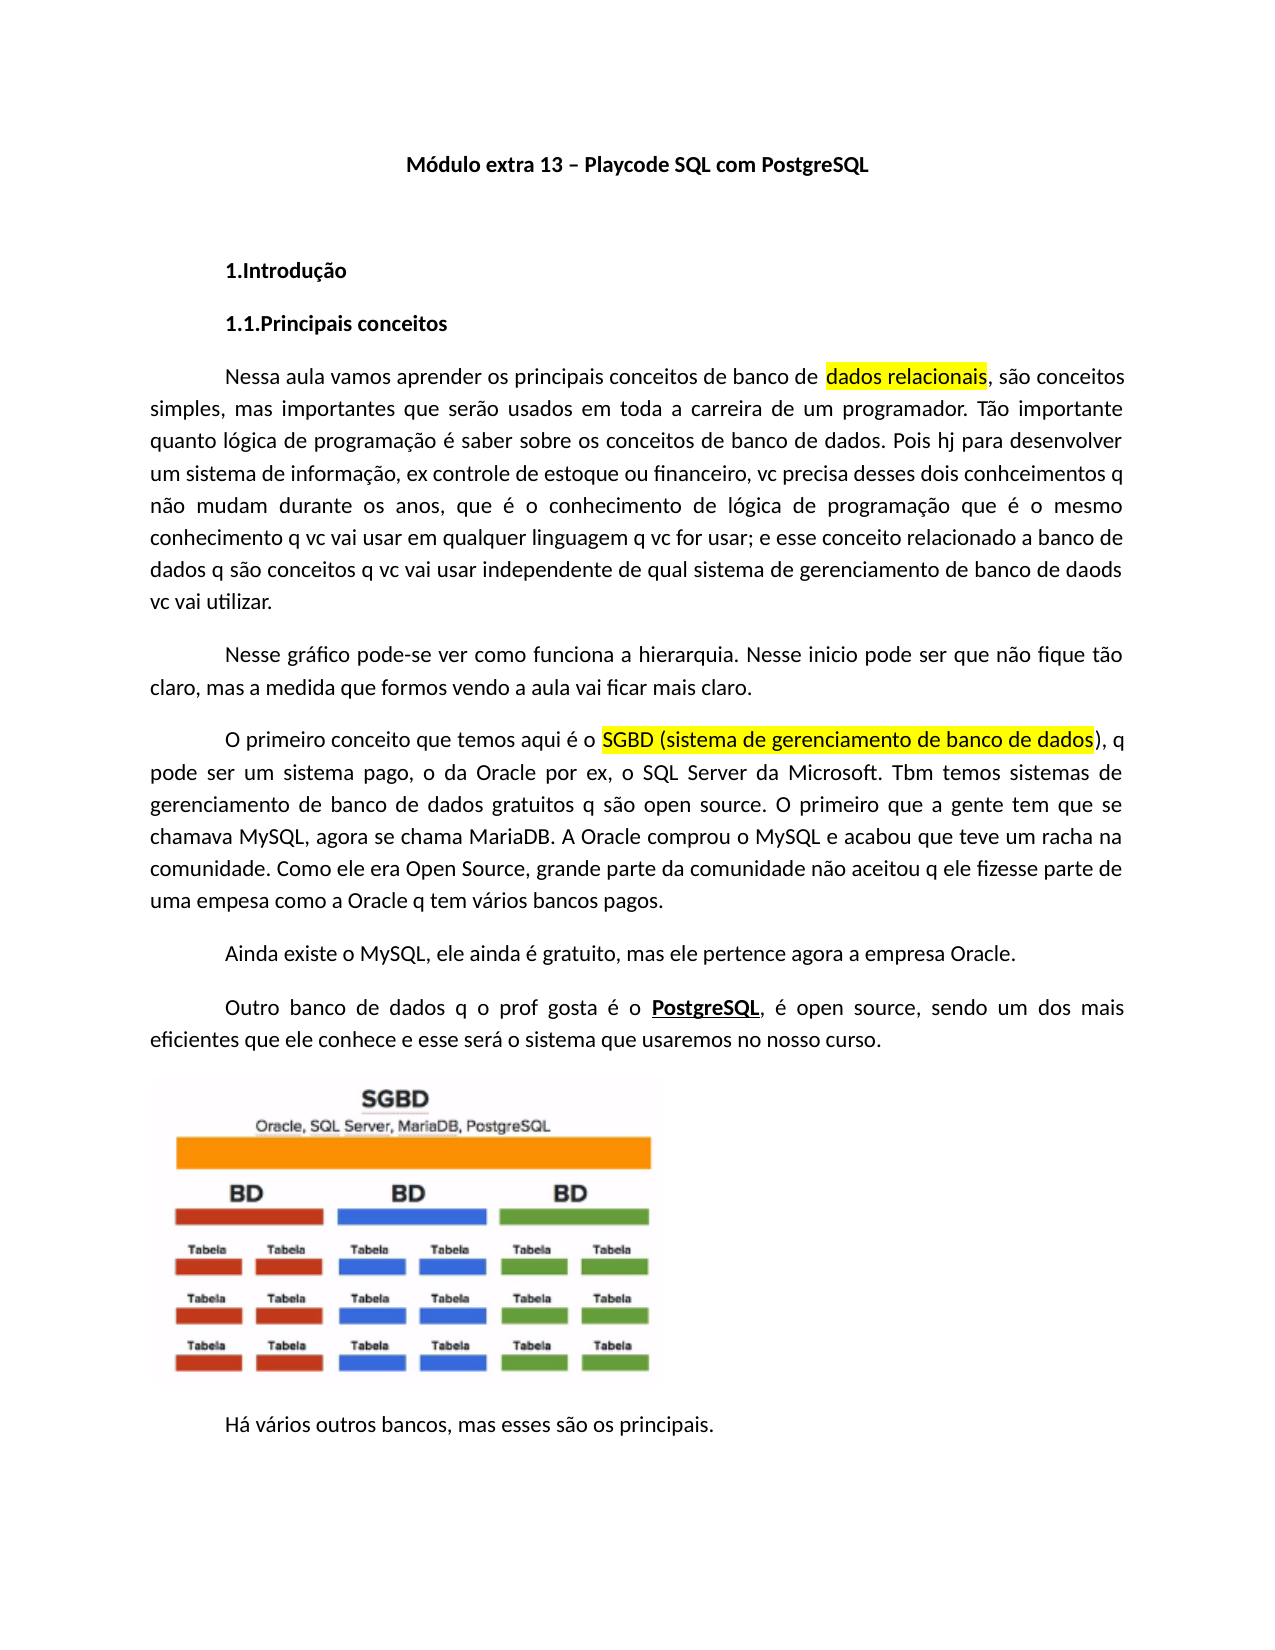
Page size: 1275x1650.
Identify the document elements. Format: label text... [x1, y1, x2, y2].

text Módulo extra 13 – Playcode SQL com PostgreSQL [150, 150, 1125, 178]
text Ainda existe o MySQL, ele ainda é gratuito, mas ele pertence agora a empresa Oracle. [150, 939, 1125, 968]
text Nesse gráfico pode-se ver como funciona a hierarquia. Nesse inicio pode ser que não fique tão claro, mas a medida que formos vendo a aula vai ficar mais claro. [150, 640, 1125, 701]
text 1.1.Principais conceitos [150, 309, 1125, 337]
text Há vários outros bancos, mas esses são os principais. [150, 1411, 1125, 1439]
text Outro banco de dados q o prof gosta é o PostgreSQL, é open source, sendo um dos mais eficientes que ele conhece e esse será o sistema que usaremos no nosso curso. [150, 993, 1125, 1053]
text 1.Introdução [150, 256, 1125, 284]
picture [150, 1077, 664, 1386]
text O primeiro conceito que temos aqui é o SGBD (sistema de gerenciamento de banco de dados), q pode ser um sistema pago, o da Oracle por ex, o SQL Server da Microsoft. Tbm temos sistemas de gerenciamento de banco de dados gratuitos q são open source. O primeiro que a gente tem que se chamava MySQL, agora se chama MariaDB. A Oracle comprou o MySQL e acabou que teve um racha na comunidade. Como ele era Open Source, grande parte da comunidade não aceitou q ele fizesse parte de uma empesa como a Oracle q tem vários bancos pagos. [150, 726, 1125, 914]
text Nessa aula vamos aprender os principais conceitos de banco de dados relacionais, são conceitos simples, mas importantes que serão usados em toda a carreira de um programador. Tão importante quanto lógica de programação é saber sobre os conceitos de banco de dados. Pois hj para desenvolver um sistema de informação, ex controle de estoque ou financeiro, vc precisa desses dois conhceimentos q não mudam durante os anos, que é o conhecimento de lógica de programação que é o mesmo conhecimento q vc vai usar em qualquer linguagem q vc for usar; e esse conceito relacionado a banco de dados q são conceitos q vc vai usar independente de qual sistema de gerenciamento de banco de daods vc vai utilizar. [150, 362, 1125, 615]
